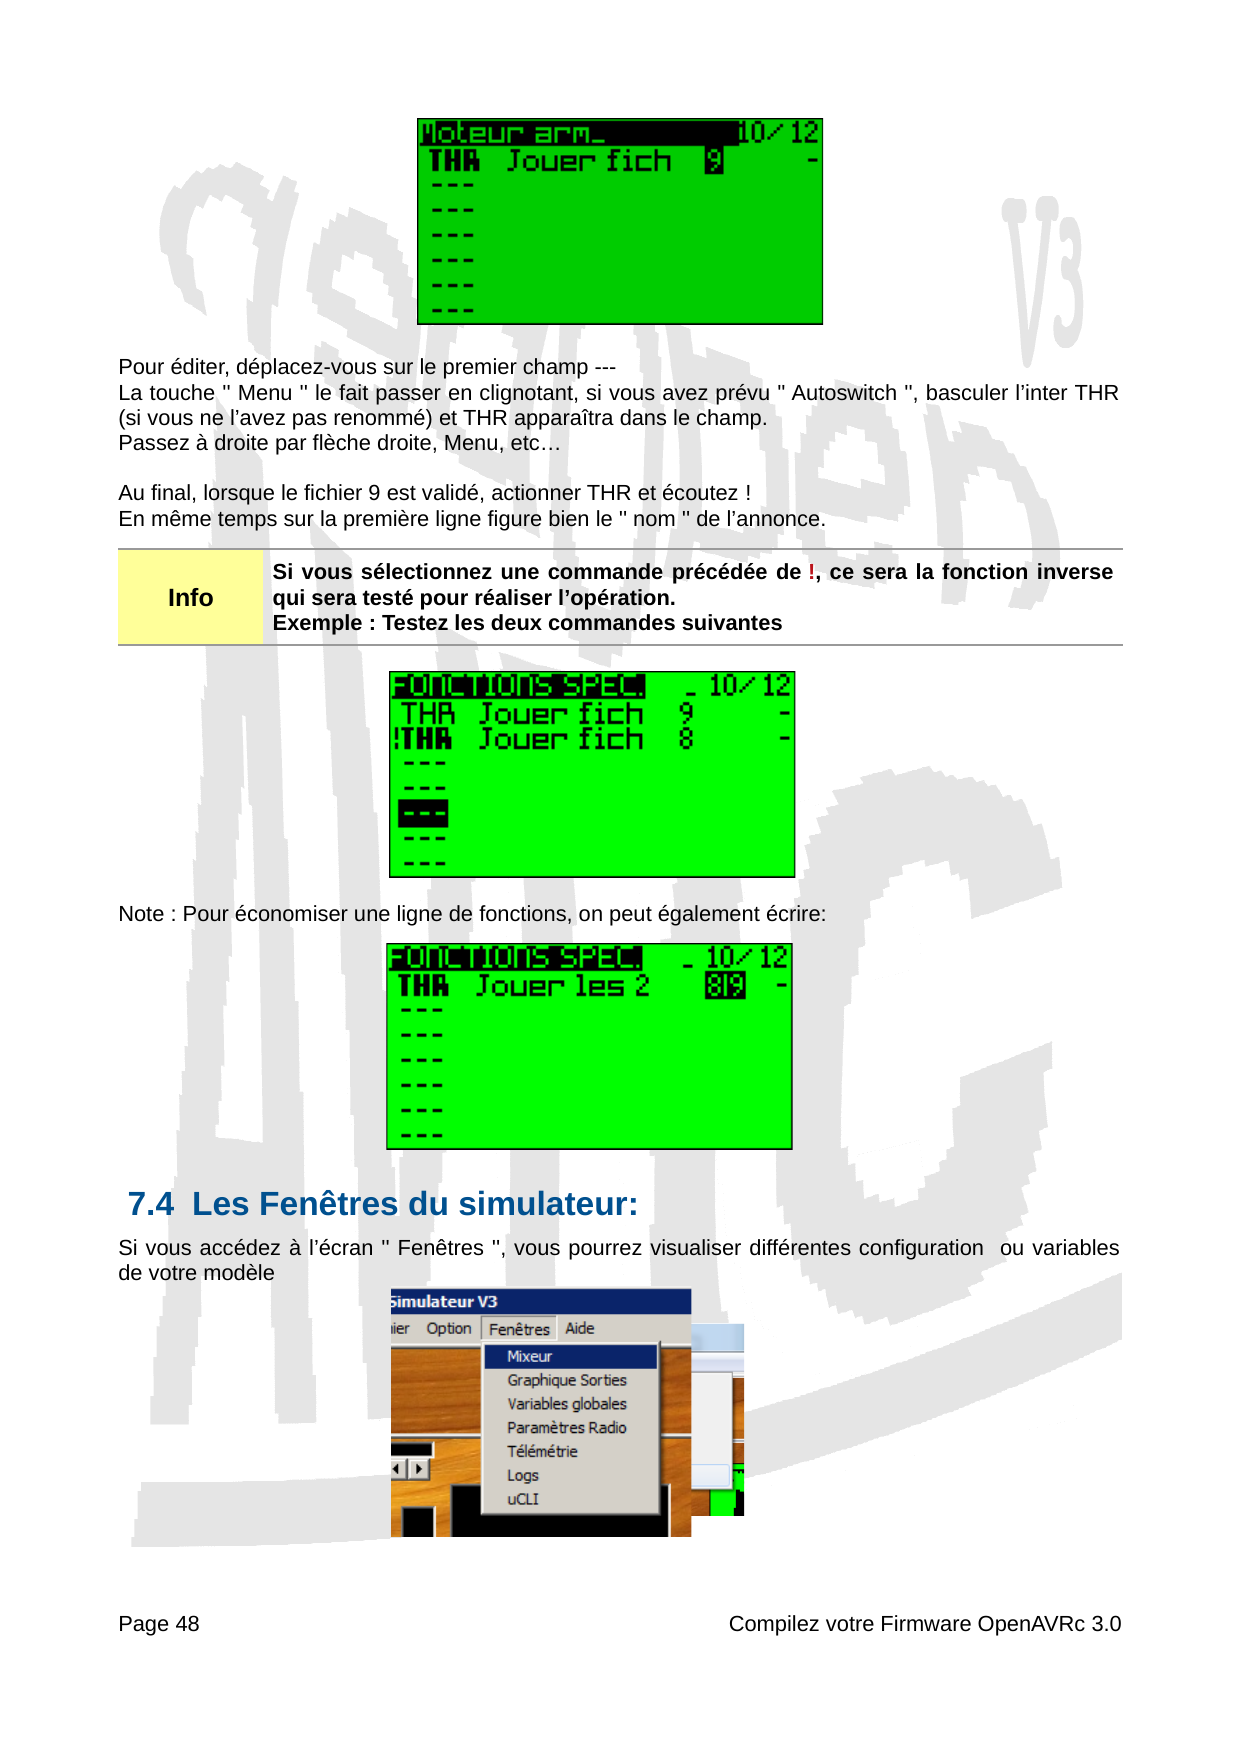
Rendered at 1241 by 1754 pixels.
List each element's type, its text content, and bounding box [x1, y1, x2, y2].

text Si vous accédez à l’écran '' Fenêtres '', vous pourrez visualiser différentes configuration ou variables de votre modèle [118, 1235, 1122, 1286]
table_header Si vous sélectionnez une commande précédée de !, ce sera la fonction inverse qui sera testé pour réaliser l’opération. Exemple : Testez les deux commandes suivantes [264, 550, 1122, 644]
text Note : Pour économiser une ligne de fonctions, on peut également écrire: [118, 901, 1122, 926]
picture [391, 1286, 745, 1537]
text En même temps sur la première ligne figure bien le '' nom '' de l’annonce. [118, 505, 1122, 531]
picture [417, 118, 824, 325]
text Pour éditer, déplacez-vous sur le premier champ --- [118, 354, 1122, 379]
text Au final, lorsque le fichier 9 est validé, actionner THR et écoutez ! [118, 480, 1122, 505]
subtitle Les Fenêtres du simulateur: [118, 1184, 1122, 1223]
text Passez à droite par flèche droite, Menu, etc… [118, 430, 1122, 455]
picture [389, 671, 796, 878]
table_header Info [118, 550, 263, 644]
text La touche '' Menu '' le fait passer en clignotant, si vous avez prévu '' Autoswitch '', basculer l’inter THR (si vous ne l’avez pas renommé) et THR apparaîtra dans le champ. [118, 379, 1122, 430]
picture [386, 943, 793, 1150]
